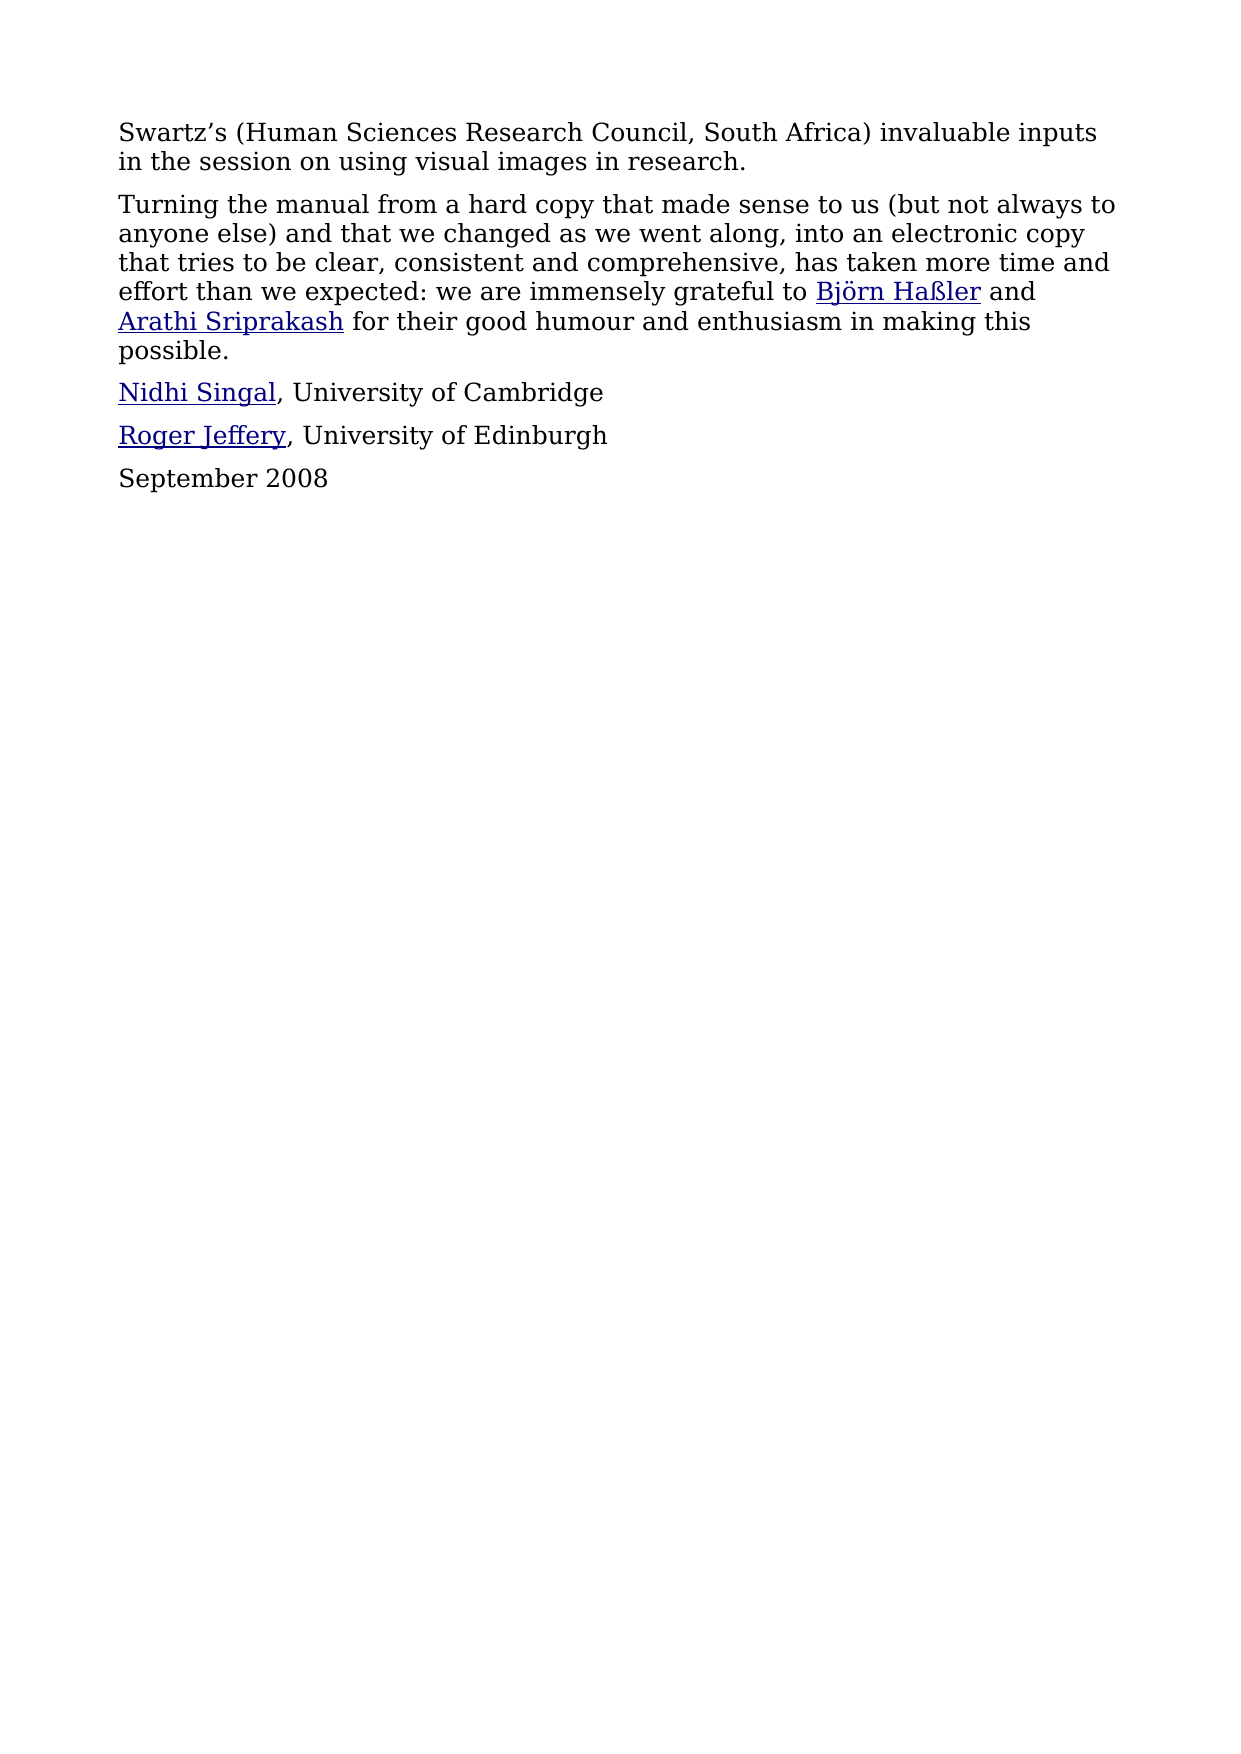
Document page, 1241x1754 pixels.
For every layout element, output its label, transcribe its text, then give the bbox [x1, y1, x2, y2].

text Swartz’s (Human Sciences Research Council, South Africa) invaluable inputs in the session on using visual images in research. [118, 118, 1122, 176]
text Nidhi Singal, University of Cambridge [118, 378, 1122, 408]
text Turning the manual from a hard copy that made sense to us (but not always to anyone else) and that we changed as we went along, into an electronic copy that tries to be clear, consistent and comprehensive, has taken more time and effort than we expected: we are immensely grateful to Björn Haßler and Arathi Sriprakash for their good humour and enthusiasm in making this possible. [118, 190, 1122, 365]
text September 2008 [118, 464, 1122, 493]
text Roger Jeffery, University of Edinburgh [118, 421, 1122, 450]
